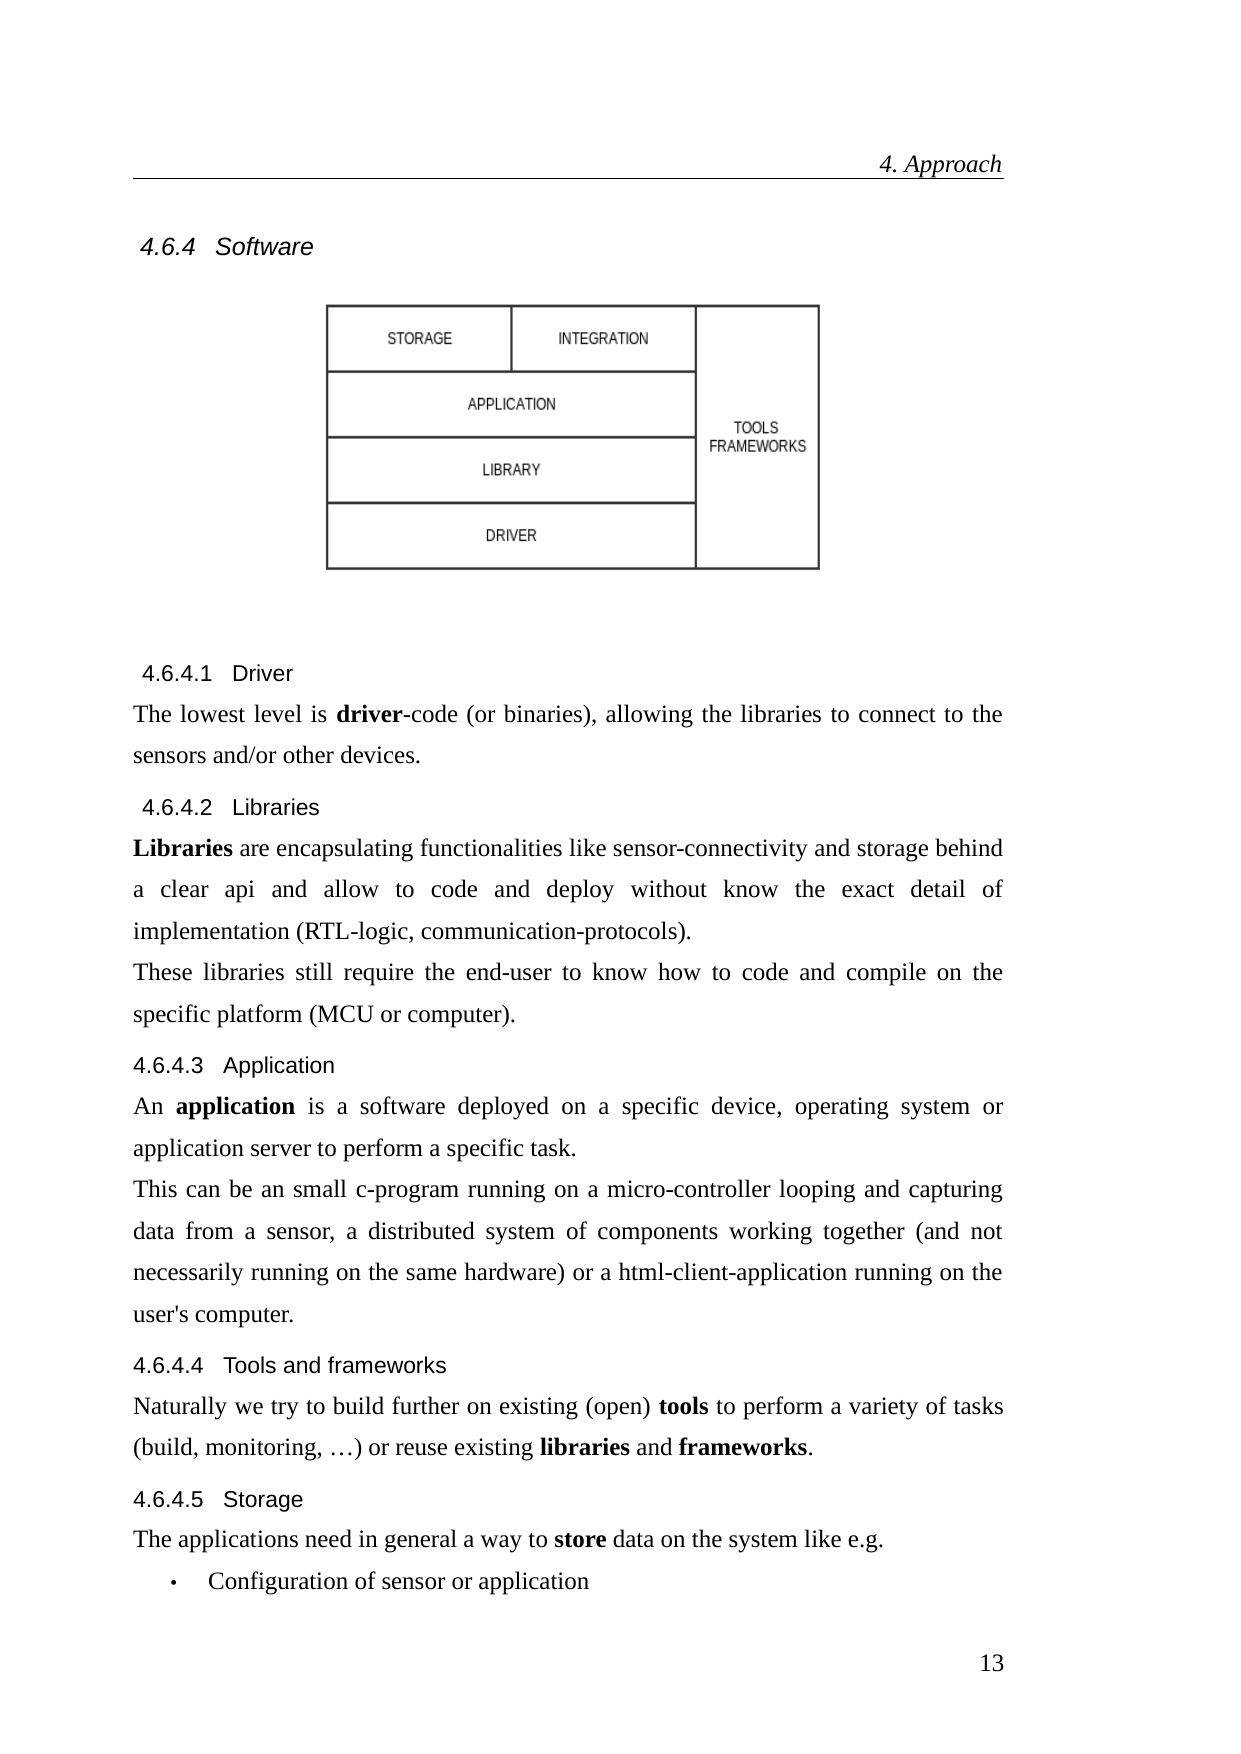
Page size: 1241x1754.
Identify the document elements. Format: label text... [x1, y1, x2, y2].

picture [316, 293, 849, 595]
list Configuration of sensor or application [170, 1567, 1004, 1595]
text An application is a software deployed on a specific device, operating system or application server to perform a specific task. [133, 1092, 1004, 1161]
subtitle Application [133, 1053, 1004, 1078]
subtitle Libraries [142, 794, 1004, 820]
subtitle Software [140, 232, 1004, 260]
subtitle Storage [133, 1486, 1004, 1512]
text These libraries still require the end-user to know how to code and compile on the specific platform (MCU or computer). [133, 958, 1004, 1028]
text Libraries are encapsulating functionalities like sensor-connectivity and storage behind a clear api and allow to code and deploy without know the exact detail of implementation (RTL-logic, communication-protocols). [133, 834, 1004, 944]
text The applications need in general a way to store data on the system like e.g. [133, 1526, 1004, 1553]
text This can be an small c-program running on a micro-controller looping and capturing data from a sensor, a distributed system of components working together (and not necessarily running on the same hardware) or a html-client-application running on the user's computer. [133, 1175, 1004, 1328]
text The lowest level is driver-code (or binaries), allowing the libraries to connect to the sensors and/or other devices. [133, 700, 1004, 769]
text Naturally we try to build further on existing (open) tools to perform a variety of tasks (build, monitoring, …) or reuse existing libraries and frameworks. [133, 1392, 1004, 1461]
subtitle Driver [142, 661, 1004, 686]
subtitle Tools and frameworks [133, 1353, 1004, 1378]
